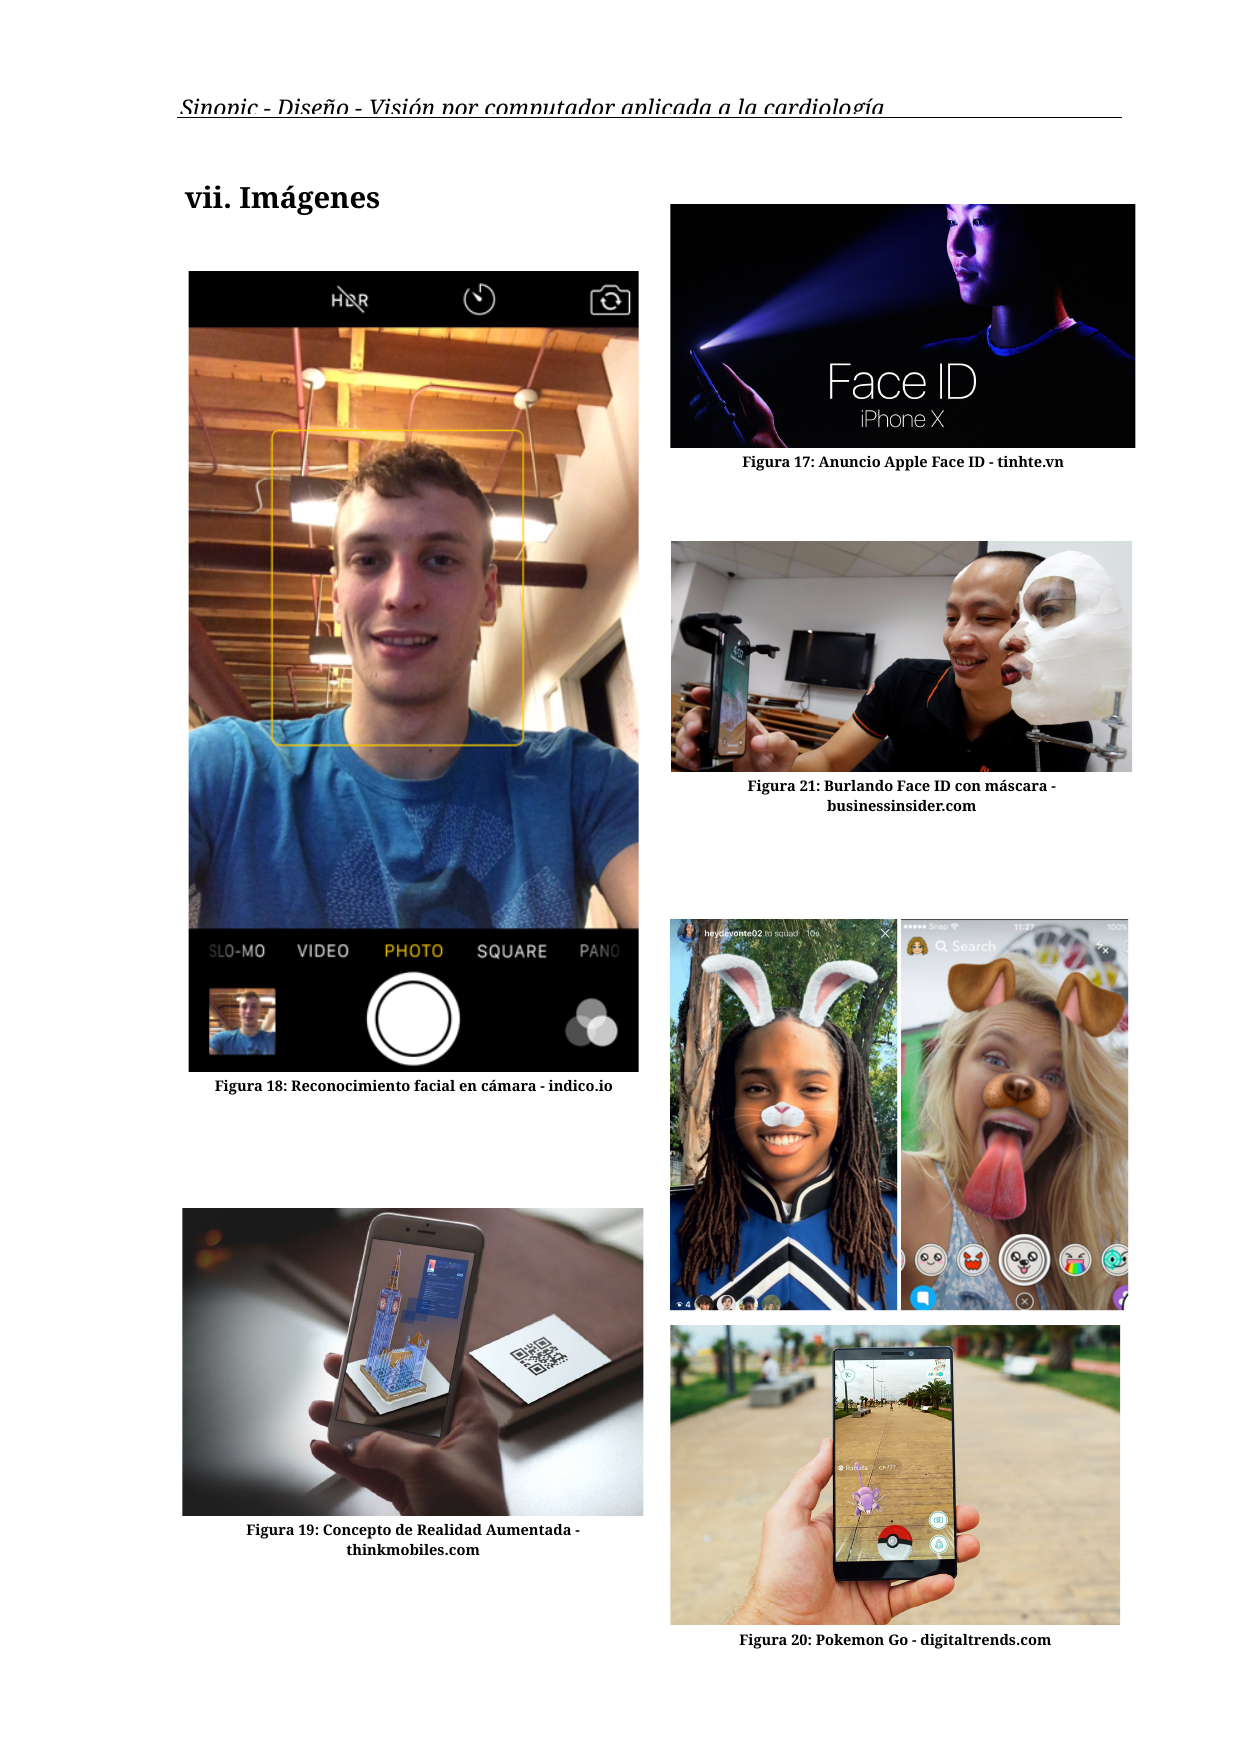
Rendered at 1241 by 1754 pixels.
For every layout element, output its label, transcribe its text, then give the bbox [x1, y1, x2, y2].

list Figura 17: Anuncio Apple Face ID - tinhte.vn [670, 448, 1135, 472]
picture [188, 271, 639, 1072]
list Imágenes [177, 177, 1135, 217]
text Figura 20: Pokemon Go - digitaltrends.com [670, 1625, 1120, 1649]
picture [670, 204, 1136, 448]
picture [671, 541, 1133, 772]
picture [182, 1208, 644, 1516]
text Figura 21: Burlando Face ID con máscara - businessinsider.com [671, 772, 1132, 816]
picture [670, 1325, 1121, 1625]
text Figura 18: Reconocimiento facial en cámara - indico.io [189, 1072, 639, 1095]
picture [666, 916, 1132, 1314]
text Figura 19: Concepto de Realidad Aumentada - thinkmobiles.com [182, 1516, 643, 1559]
